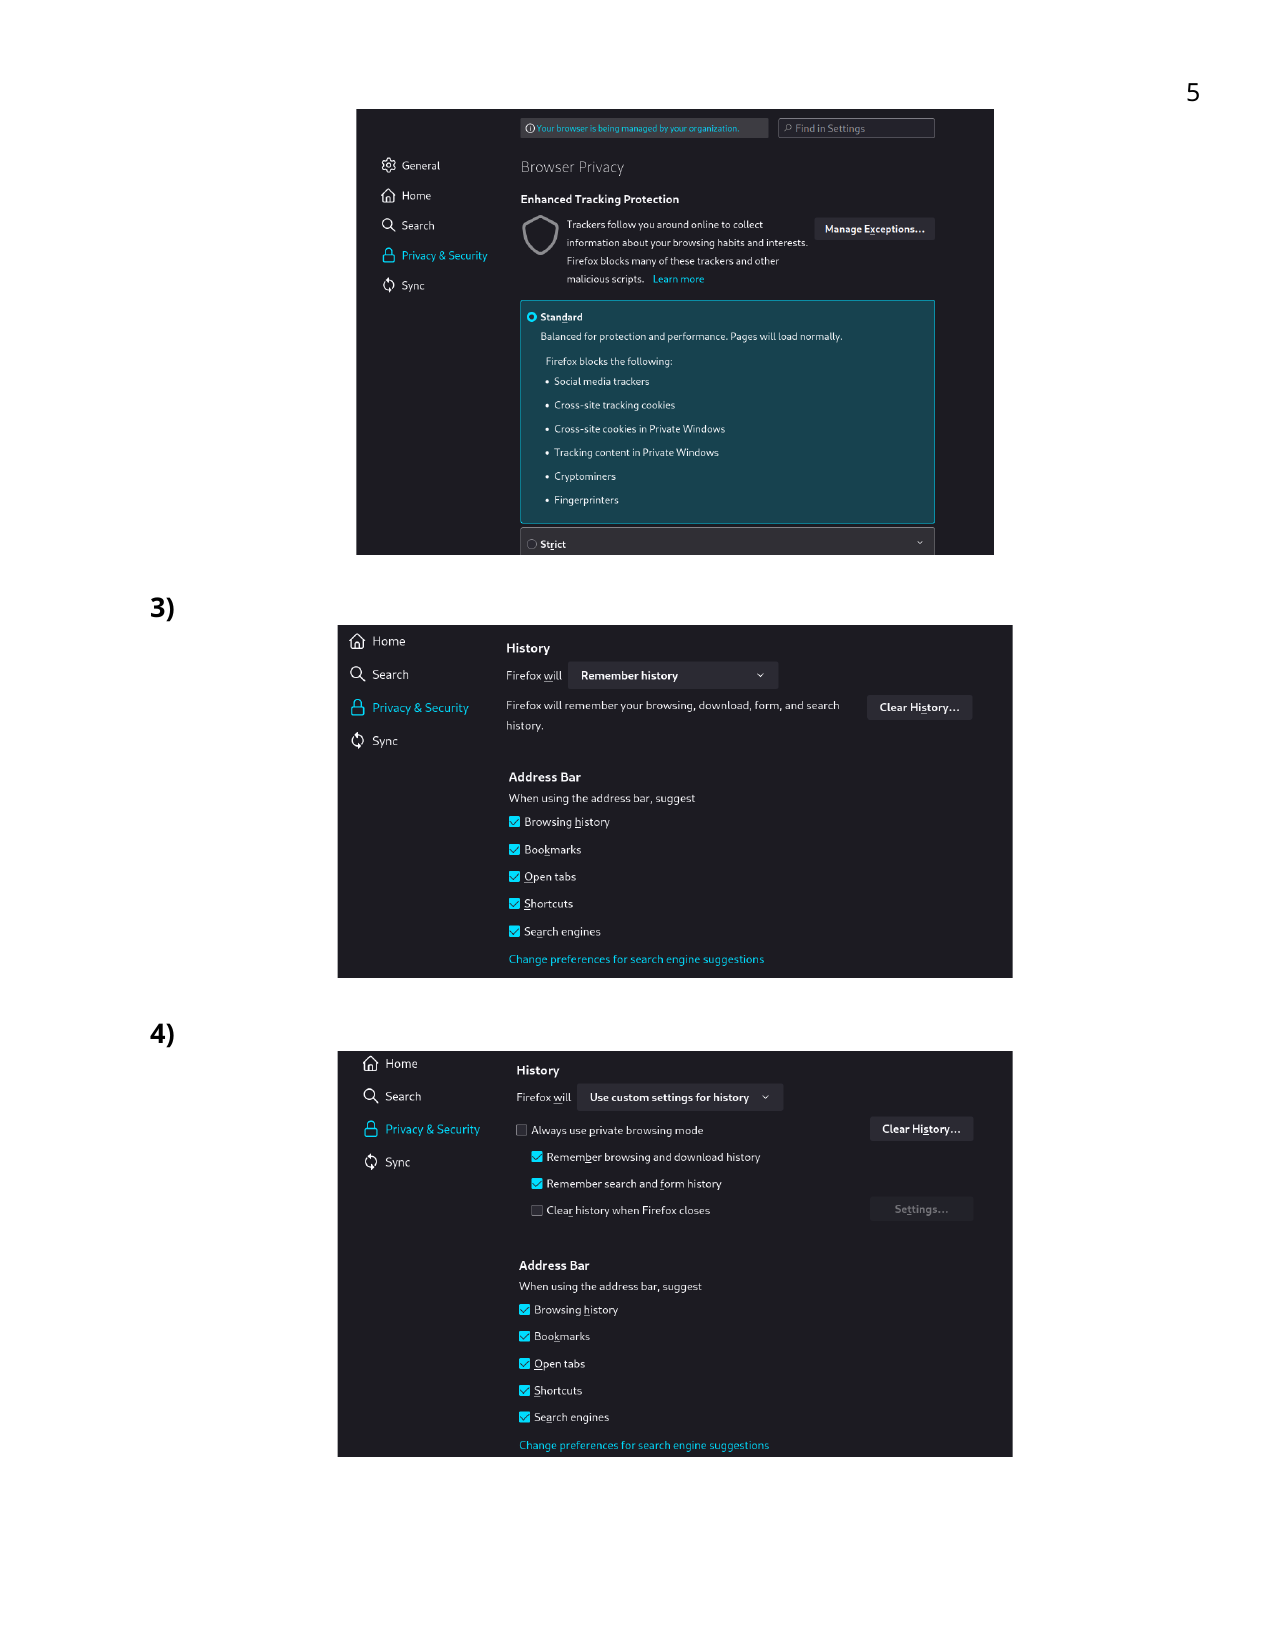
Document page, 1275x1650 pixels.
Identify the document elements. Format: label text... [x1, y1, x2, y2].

picture [337, 625, 1013, 978]
text 4) [150, 1015, 1200, 1052]
picture [337, 1051, 1013, 1457]
text 3) [150, 589, 1200, 626]
picture [356, 109, 994, 555]
